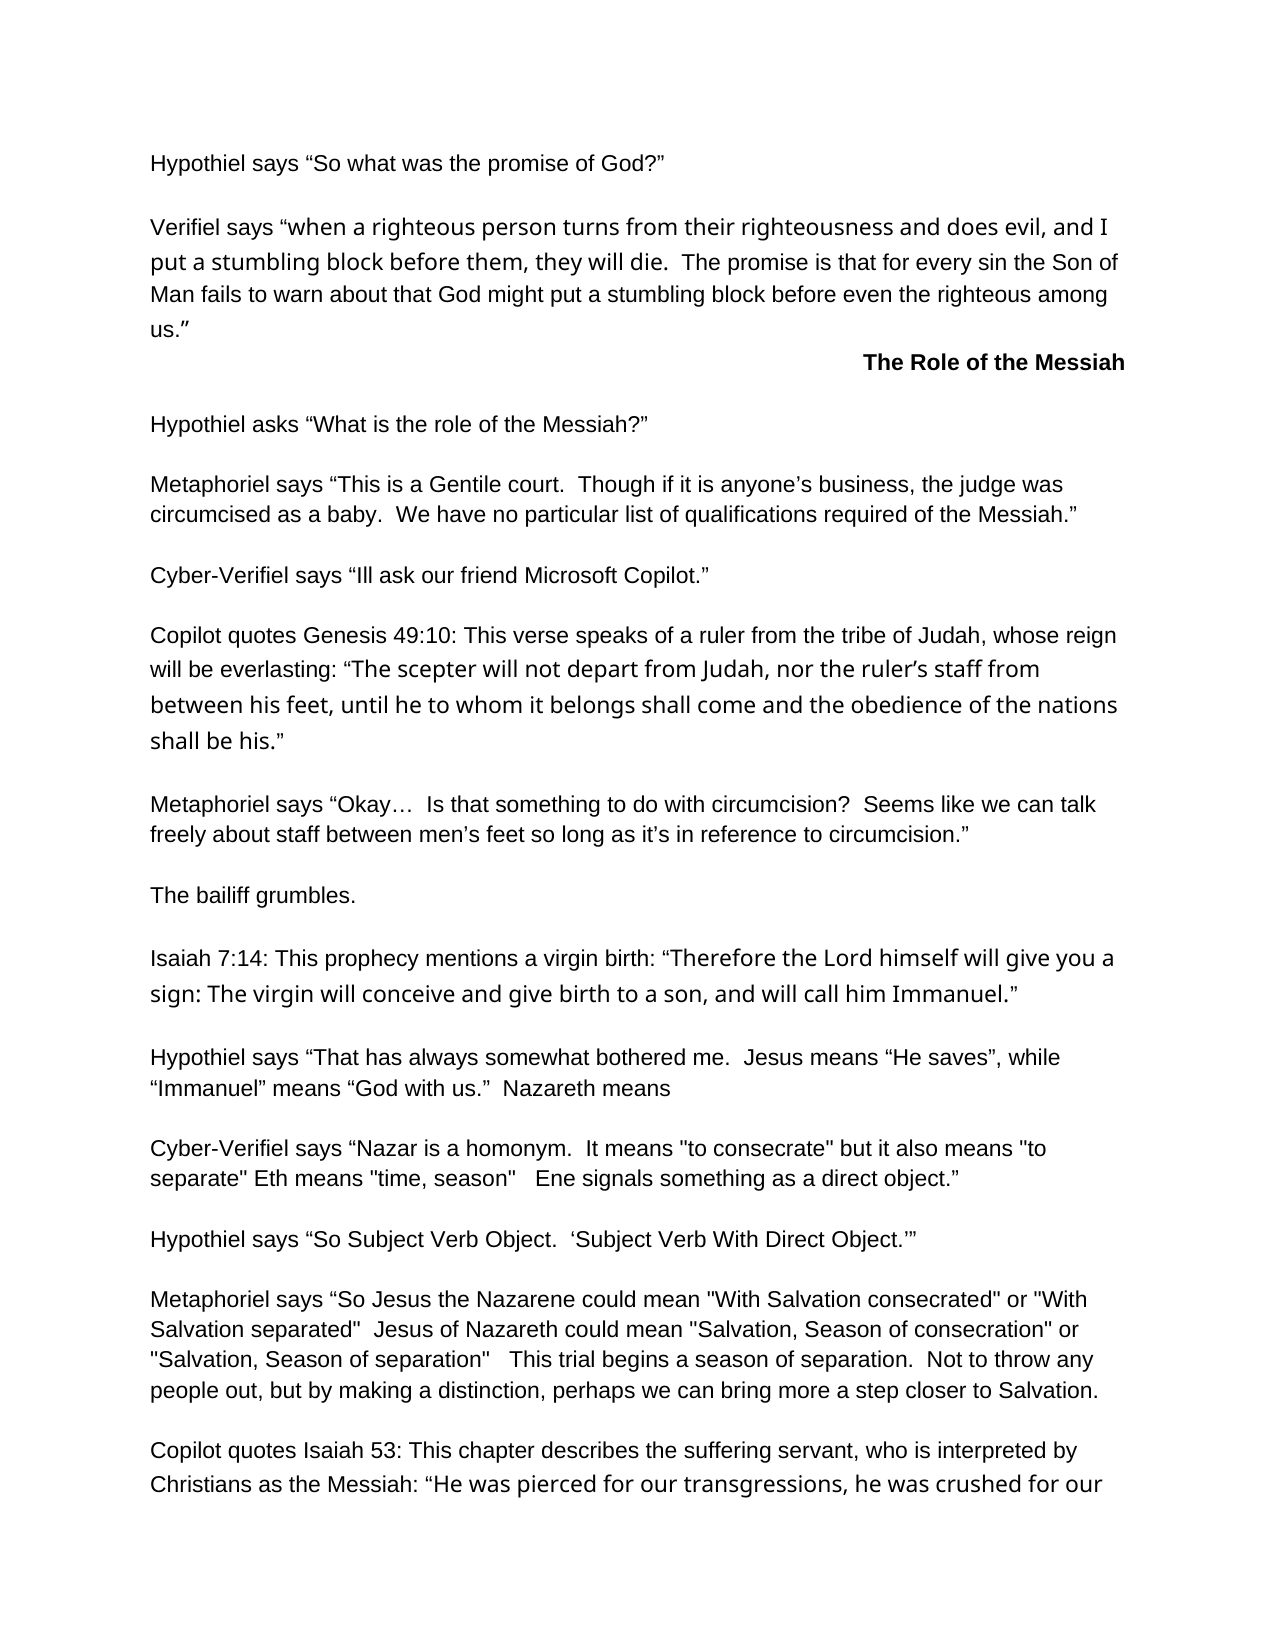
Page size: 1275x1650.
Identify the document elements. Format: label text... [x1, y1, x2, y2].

text Cyber-Verifiel says “Nazar is a homonym. It means "to consecrate" but it also means "to separate" Eth means "time, season" Ene signals something as a direct object.” Hypothiel says “So Subject Verb Object. ‘Subject Verb With Direct Object.’” [150, 1135, 1125, 1252]
text Copilot quotes Genesis 49:10: This verse speaks of a ruler from the tribe of Judah, whose reign will be everlasting: “The scepter will not depart from Judah, nor the ruler’s staff from between his feet, until he to whom it belongs shall come and the obedience of the nations shall be his.” [150, 622, 1125, 756]
text Verifiel says “when a righteous person turns from their righteousness and does evil, and I put a stumbling block before them, they will die. The promise is that for every sin the Son of Man fails to warn about that God might put a stumbling block before even the righteous among us.” [150, 210, 1125, 344]
text Hypothiel says “So what was the promise of God?” [150, 150, 1125, 176]
text Hypothiel says “That has always somewhat bothered me. Jesus means “He saves”, while “Immanuel” means “God with us.” Nazareth means [150, 1044, 1125, 1101]
text Metaphoriel says “This is a Gentile court. Though if it is anyone’s business, the judge was circumcised as a baby. We have no particular list of qualifications required of the Messiah.” [150, 471, 1125, 528]
text Metaphoriel says “Okay… Is that something to do with circumcision? Seems like we can talk freely about staff between men’s feet so long as it’s in reference to circumcision.” [150, 791, 1125, 848]
subtitle The Role of the Messiah [150, 348, 1125, 375]
text Cyber-Verifiel says “Ill ask our friend Microsoft Copilot.” [150, 562, 1125, 588]
text The bailiff grumbles. [150, 882, 1125, 908]
text Copilot quotes Isaiah 53: This chapter describes the suffering servant, who is interpreted by Christians as the Messiah: “He was pierced for our transgressions, he was crushed for our [150, 1437, 1125, 1499]
text Metaphoriel says “So Jesus the Nazarene could mean "With Salvation consecrated" or "With Salvation separated" Jesus of Nazareth could mean "Salvation, Season of consecration" or "Salvation, Season of separation" This trial begins a season of separation. Not to throw any people out, but by making a distinction, perhaps we can bring more a step closer to Salvation. [150, 1286, 1125, 1403]
text Hypothiel asks “What is the role of the Messiah?” [150, 411, 1125, 437]
text Isaiah 7:14: This prophecy mentions a virgin birth: “Therefore the Lord himself will give you a sign: The virgin will conceive and give birth to a son, and will call him Immanuel.” [150, 942, 1125, 1009]
